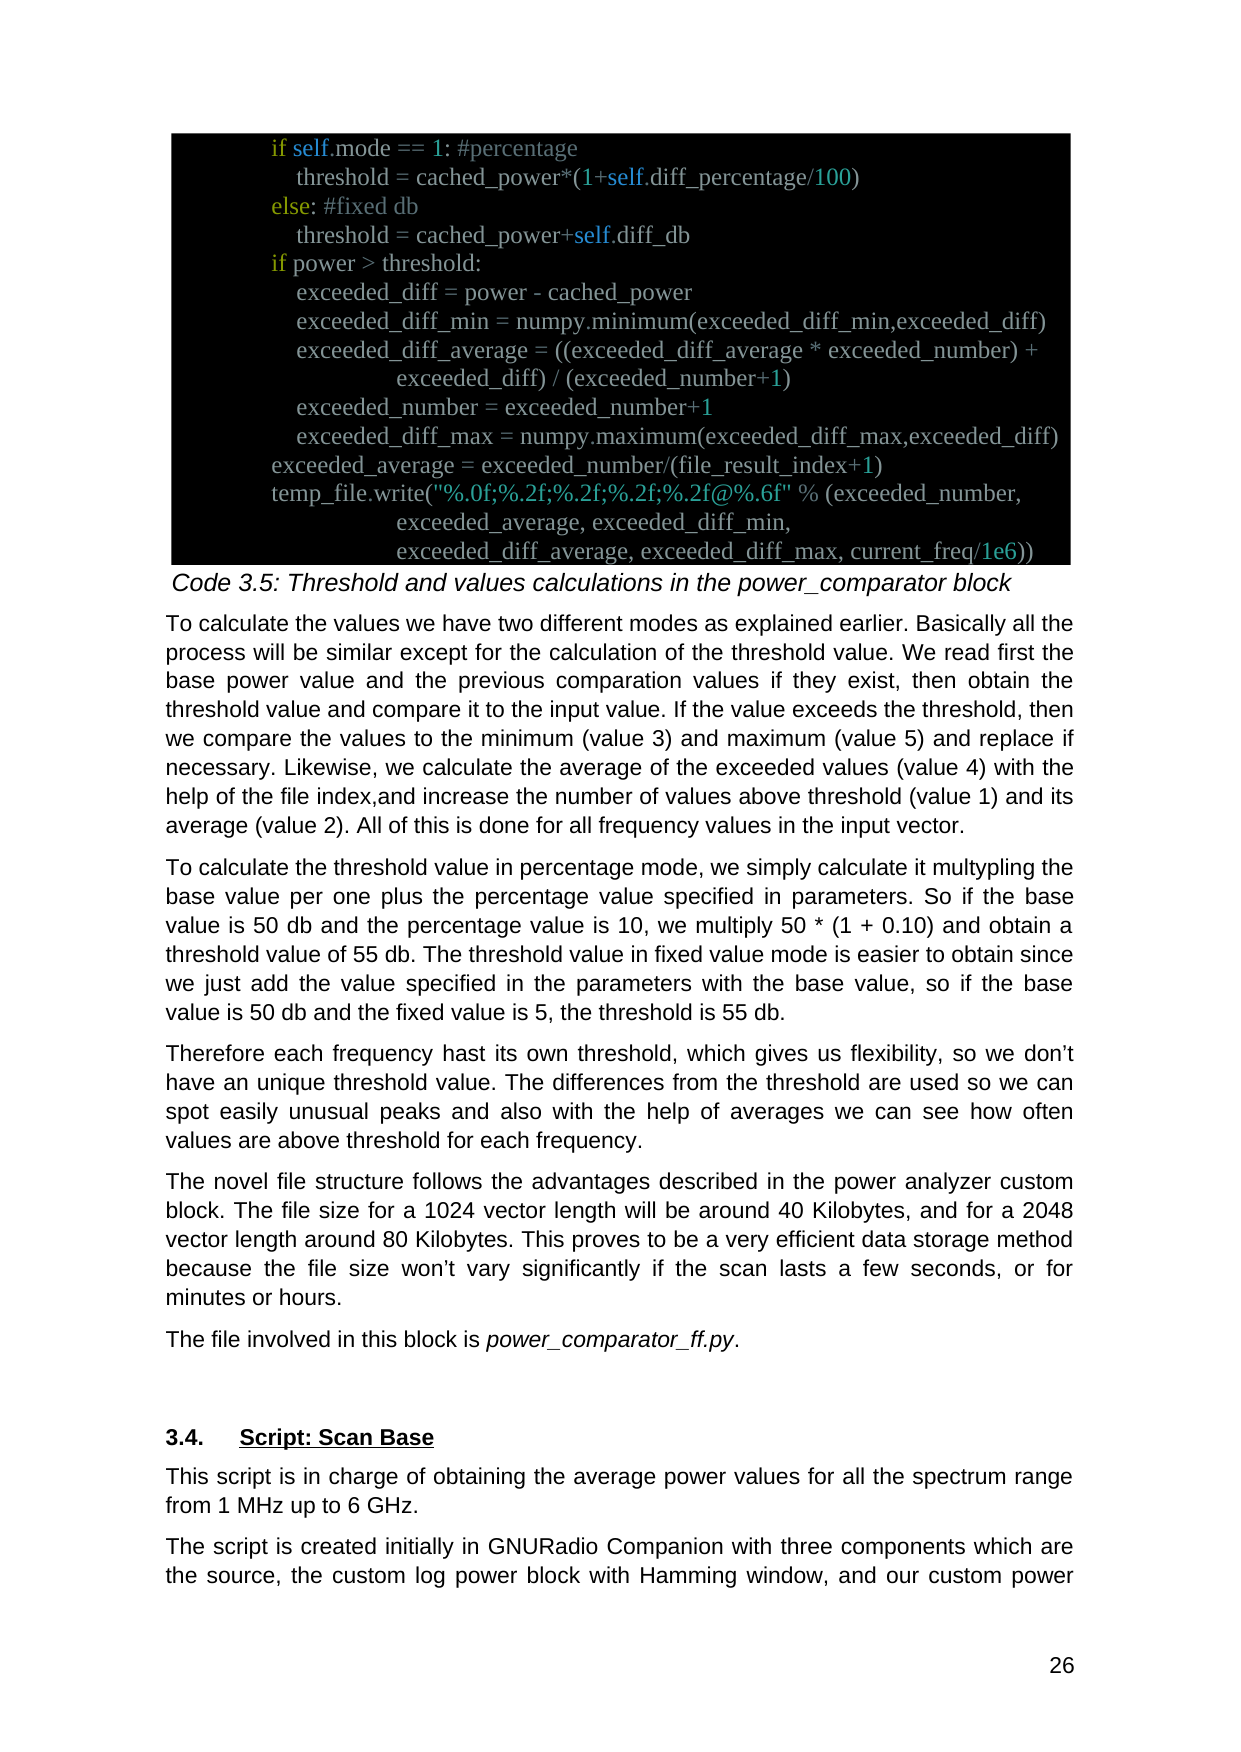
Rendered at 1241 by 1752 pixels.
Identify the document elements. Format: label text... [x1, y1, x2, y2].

text The novel file structure follows the advantages described in the power analyzer custom block. The file size for a 1024 vector length will be around 40 Kilobytes, and for a 2048 vector length around 80 Kilobytes. This proves to be a very efficient data storage method because the file size won’t vary significantly if the scan lasts a few seconds, or for minutes or hours. [165, 1168, 1075, 1311]
text To calculate the threshold value in percentage mode, we simply calculate it multypling the base value per one plus the percentage value specified in parameters. So if the base value is 50 db and the percentage value is 10, we multiply 50 * (1 + 0.10) and obtain a threshold value of 55 db. The threshold value in fixed value mode is easier to obtain since we just add the value specified in the parameters with the base value, so if the base value is 50 db and the fixed value is 5, the threshold is 55 db. [165, 854, 1075, 1025]
text The script is created initially in GNURadio Companion with three components which are the source, the custom log power block with Hamming window, and our custom power [165, 1533, 1075, 1588]
text Code 3.5: Threshold and values calculations in the power_comparator block [171, 565, 1071, 596]
text This script is in charge of obtaining the average power values for all the spectrum range from 1 MHz up to 6 GHz. [165, 1463, 1075, 1518]
text The file involved in this block is power_comparator_ff.py. [165, 1326, 1075, 1352]
text Therefore each frequency hast its own threshold, which gives us flexibility, so we don’t have an unique threshold value. The differences from the threshold are used so we can spot easily unusual peaks and also with the help of averages we can see how often values are above threshold for each frequency. [165, 1040, 1075, 1153]
text To calculate the values we have two different modes as explained earlier. Basically all the process will be similar except for the calculation of the threshold value. We read first the base power value and the previous comparation values if they exist, then obtain the threshold value and compare it to the input value. If the value exceeds the threshold, then we compare the values to the minimum (value 3) and maximum (value 5) and replace if necessary. Likewise, we calculate the average of the exceeded values (value 4) with the help of the file index,and increase the number of values above threshold (value 1) and its average (value 2). All of this is done for all frequency values in the input vector. [165, 177, 1075, 839]
subtitle Script: Scan Base [165, 1421, 1075, 1450]
